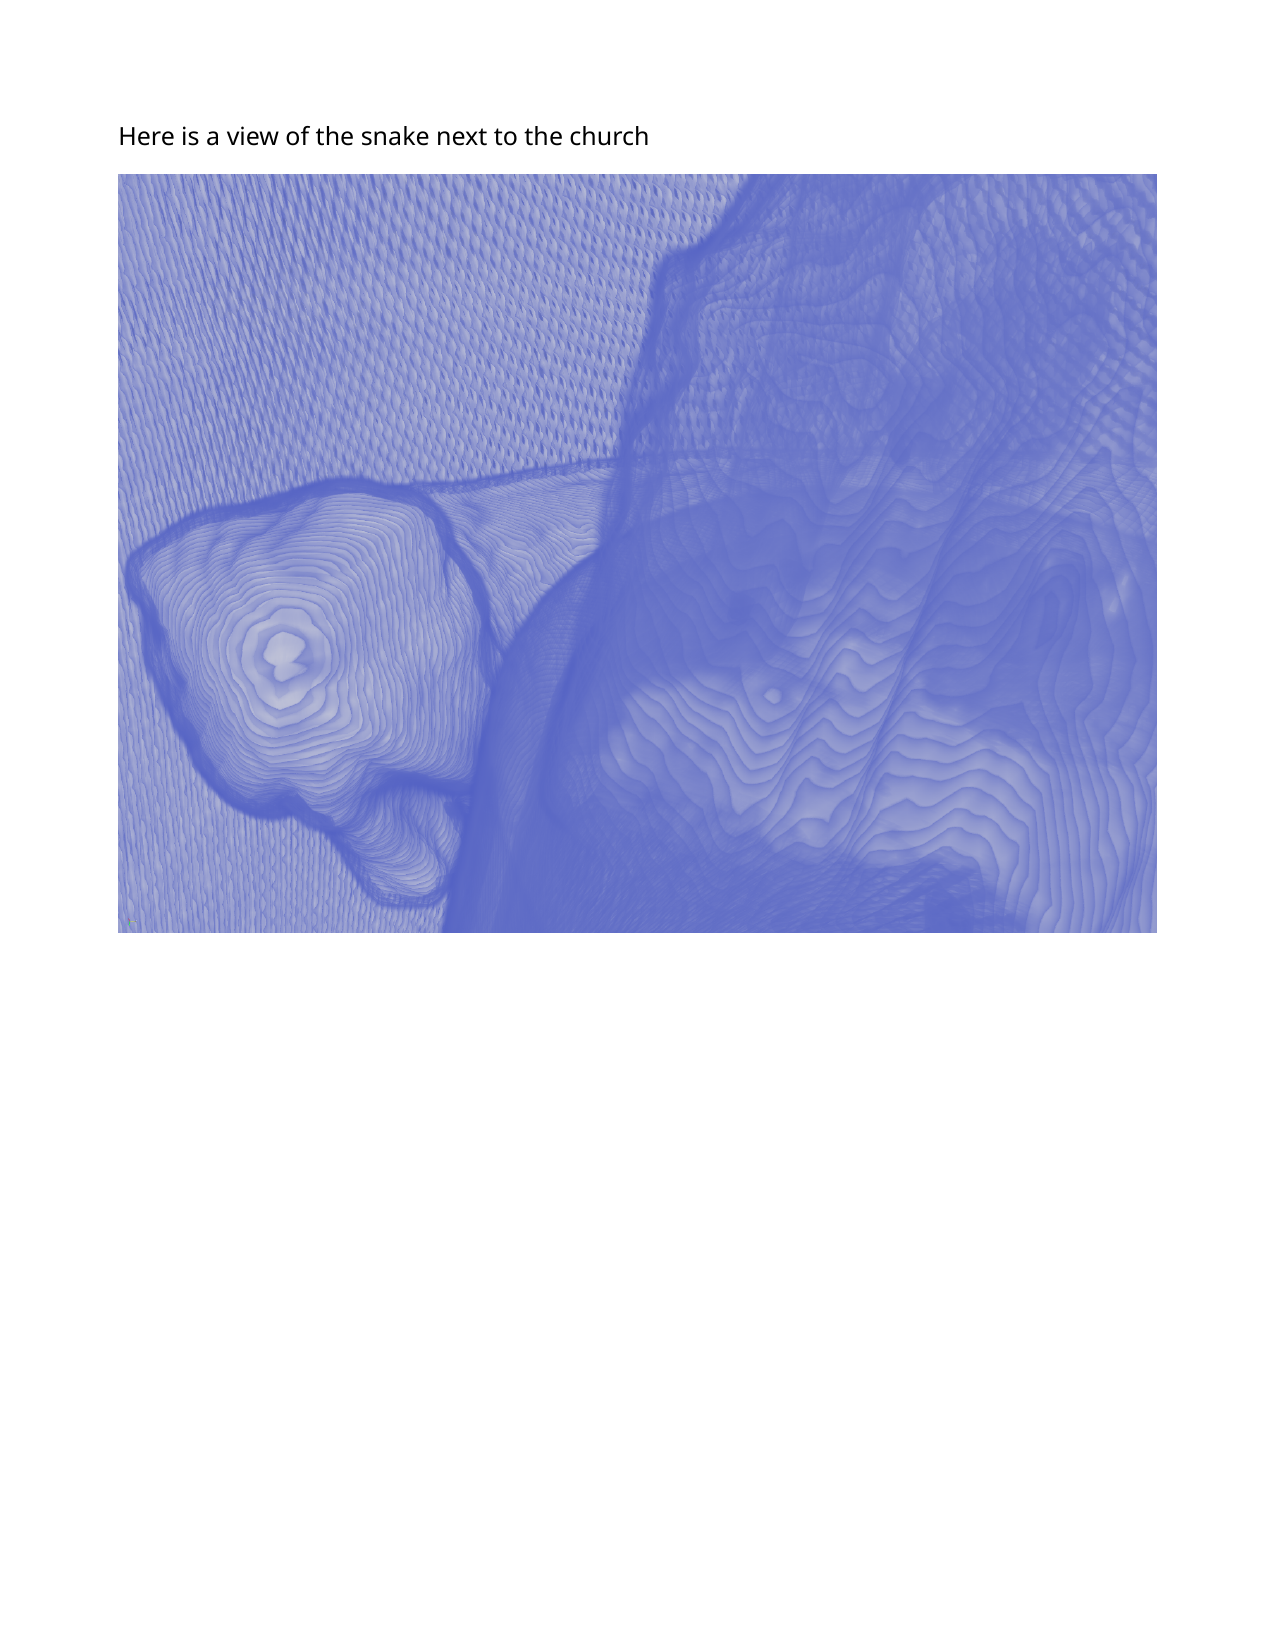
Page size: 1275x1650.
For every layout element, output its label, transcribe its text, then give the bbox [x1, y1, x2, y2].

text Here is a view of the snake next to the church [118, 118, 1157, 152]
picture [118, 174, 1157, 933]
